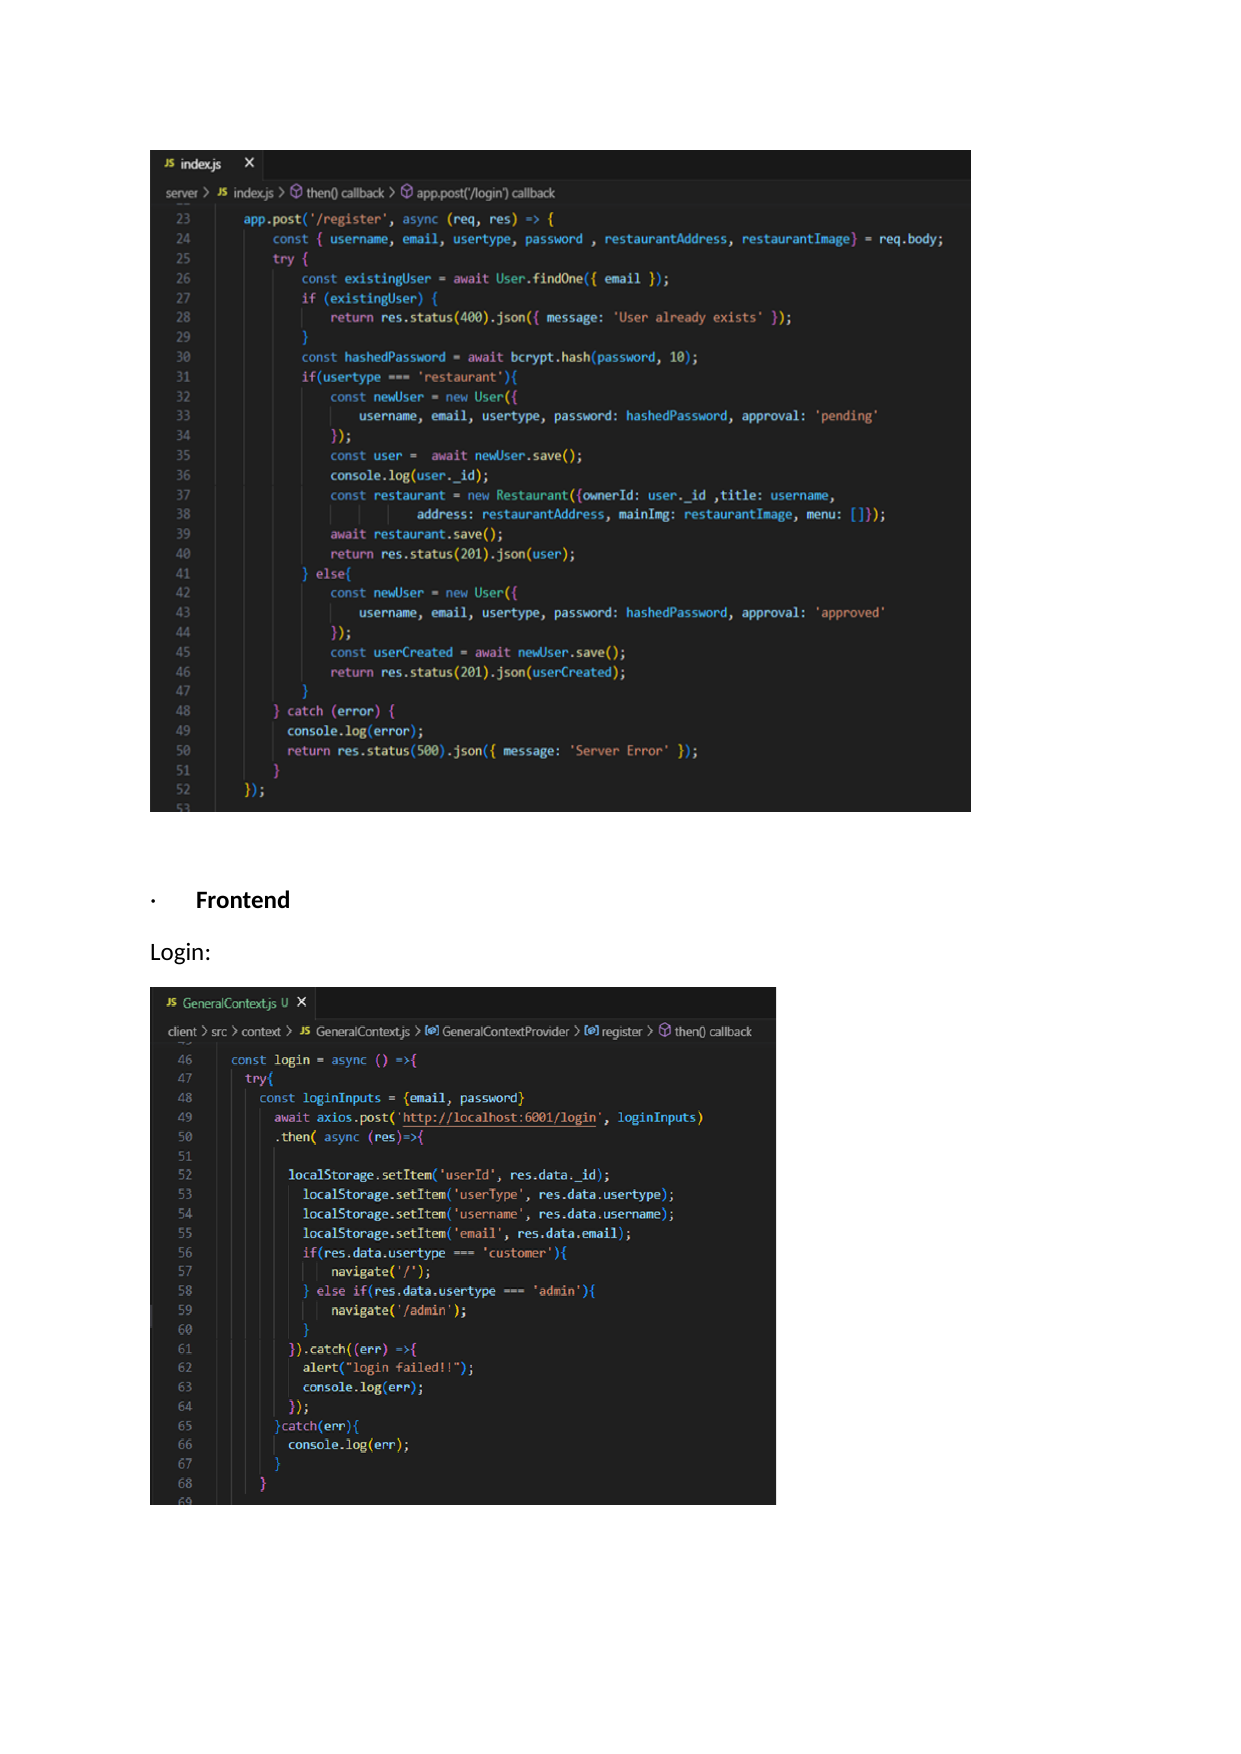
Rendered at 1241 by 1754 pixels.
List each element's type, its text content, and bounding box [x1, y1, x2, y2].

text · Frontend [150, 884, 1090, 915]
text Login: [150, 936, 1090, 966]
